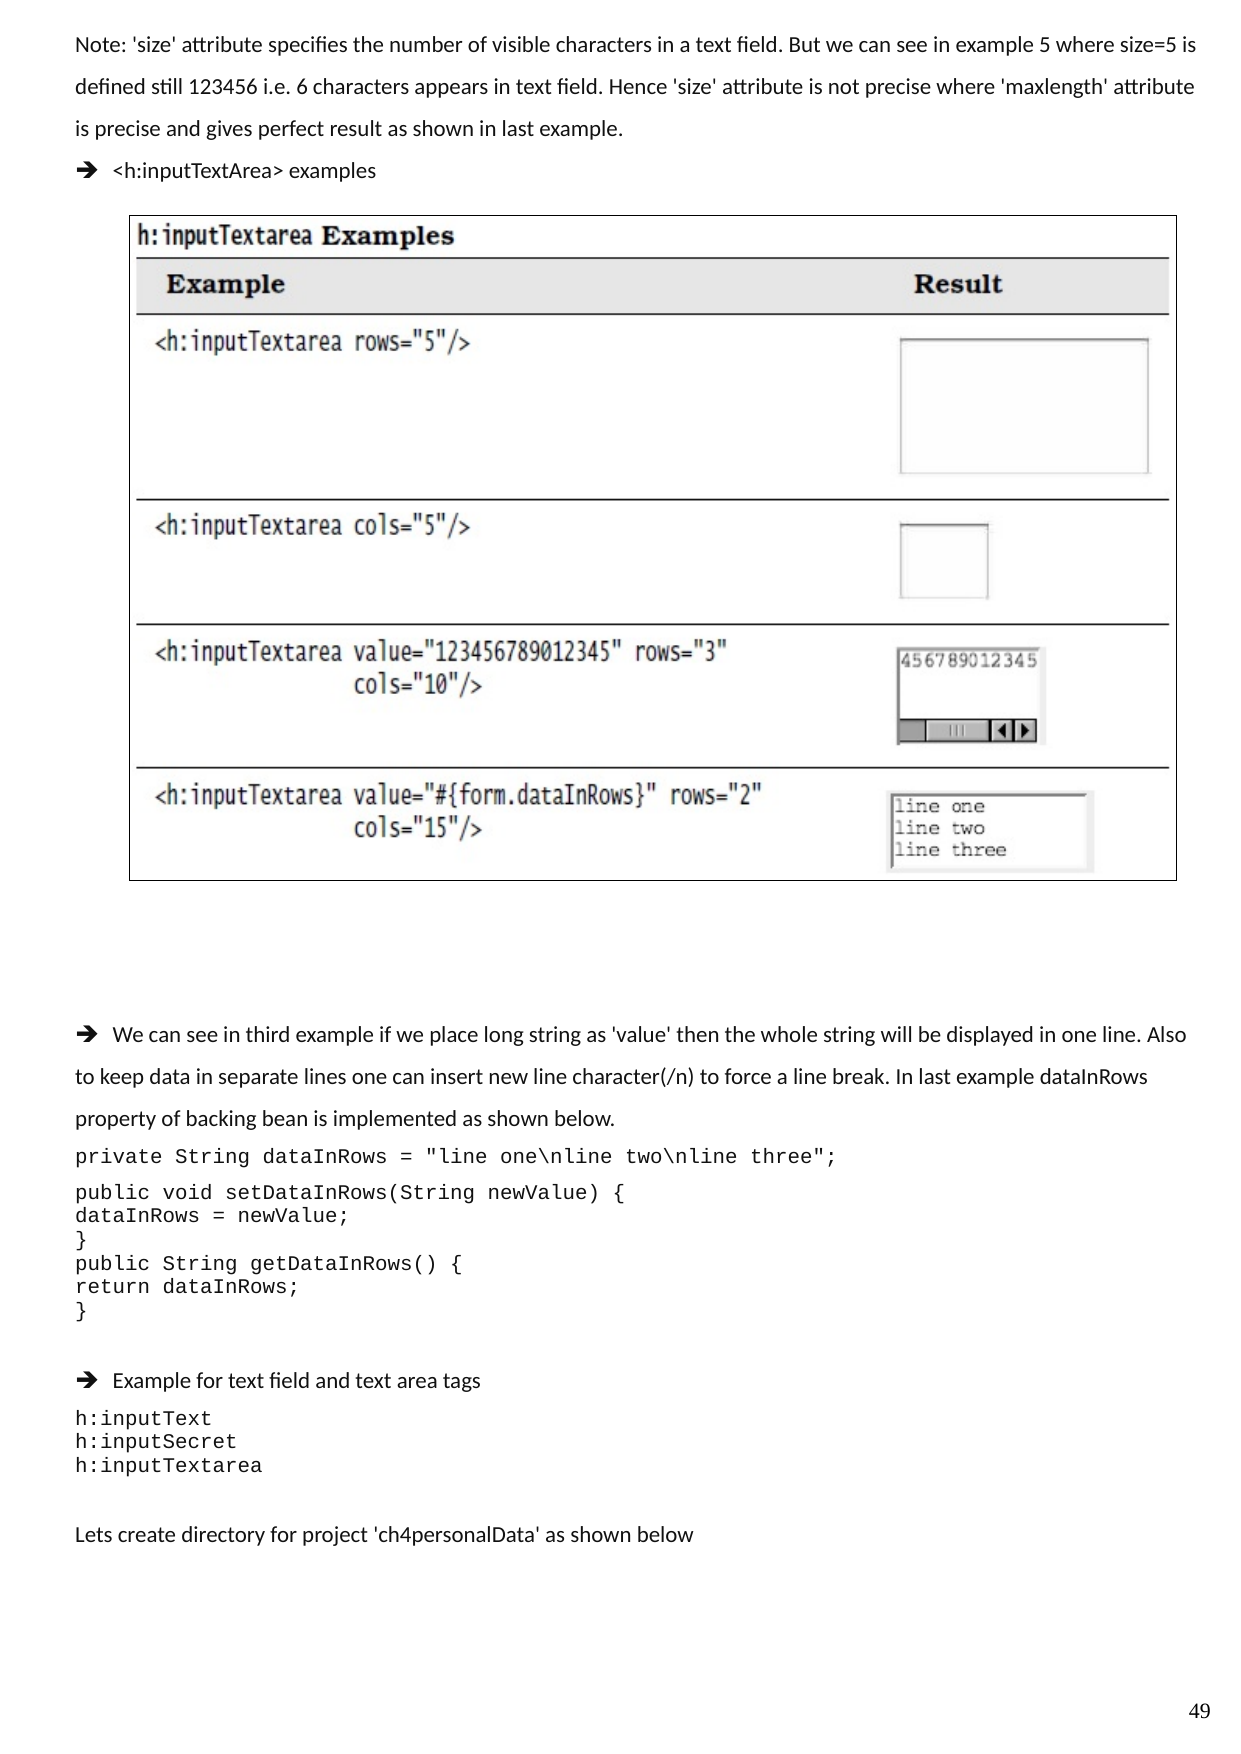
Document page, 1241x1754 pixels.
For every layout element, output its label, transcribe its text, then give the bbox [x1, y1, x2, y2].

text } [75, 1300, 1211, 1324]
text return dataInRows; [75, 1276, 1211, 1300]
text public void setDataInRows(String newValue) { [75, 1182, 1211, 1206]
text h:inputSecret [75, 1431, 1211, 1455]
text public String getDataInRows() { [75, 1253, 1211, 1276]
list Lets create directory for project 'ch4personalData' as shown below [75, 1521, 1211, 1549]
text h:inputText [75, 1408, 1211, 1431]
text dataInRows = newValue; [75, 1206, 1211, 1229]
list We can see in third example if we place long string as 'value' then the whole string will be displayed in one line. Also to keep data in separate lines one can insert new line character(/n) to force a line break. In last example dataInRows property of backing bean is implemented as shown below. [75, 1021, 1211, 1132]
list <h:inputTextArea> examples [75, 156, 1211, 184]
text h:inputTextarea [75, 1455, 1211, 1479]
text Note: 'size' attribute specifies the number of visible characters in a text field. But we can see in example 5 where size=5 is defined still 123456 i.e. 6 characters appears in text field. Hence 'size' attribute is not precise where 'maxlength' attribute is precise and gives perfect result as shown in last example. [75, 30, 1211, 142]
text private String dataInRows = "line one\nline two\nline three"; [75, 1146, 1211, 1170]
text } [75, 1229, 1211, 1253]
list Example for text field and text area tags [75, 1366, 1211, 1394]
